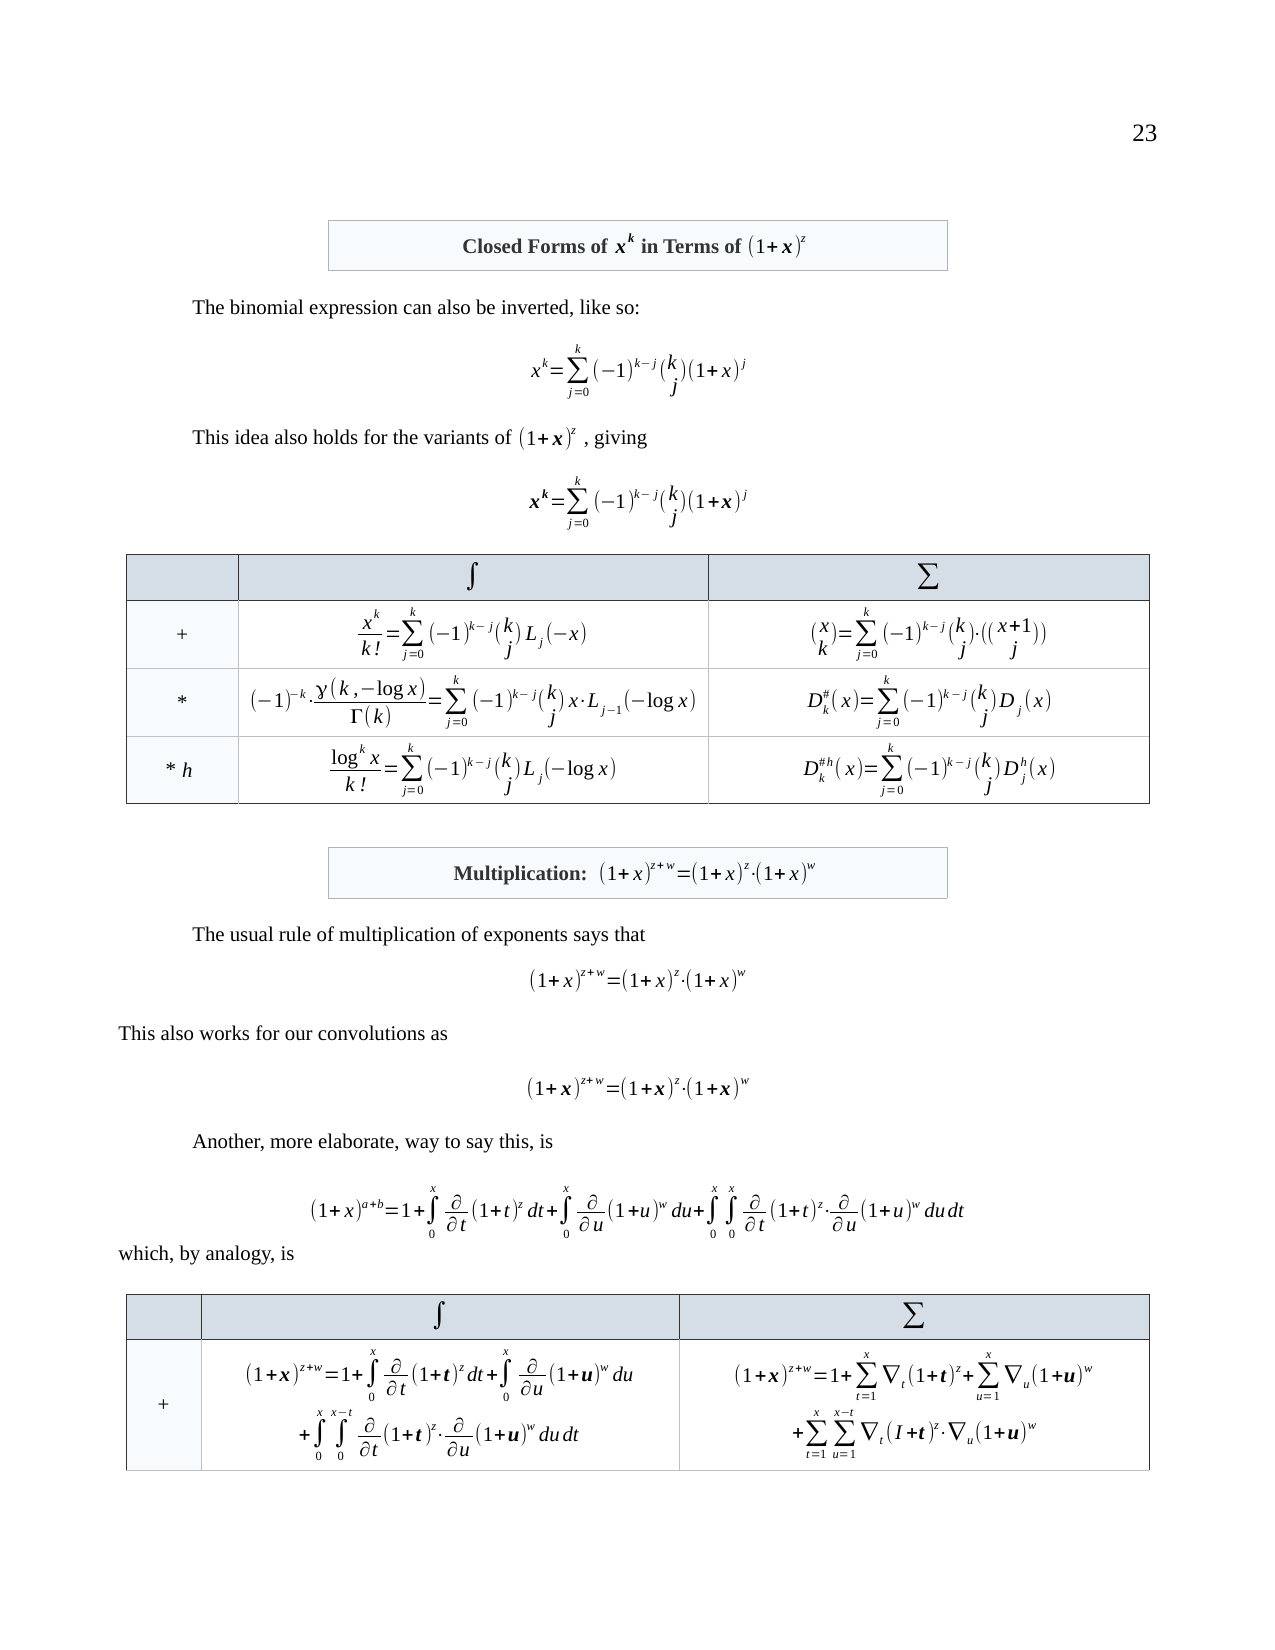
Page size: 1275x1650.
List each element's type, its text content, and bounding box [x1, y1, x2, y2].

table_cell + [127, 601, 238, 668]
text This also works for our convolutions as [118, 1021, 1157, 1045]
table_cell [202, 1340, 679, 1470]
table_cell [709, 737, 1149, 803]
table_cell * [127, 737, 238, 803]
text which, by analogy, is [118, 1241, 1157, 1265]
table_header [239, 555, 708, 600]
text Multiplication: [329, 848, 947, 898]
table_header [680, 1295, 1149, 1339]
table_cell [680, 1340, 1149, 1470]
text Closed Forms ofin Terms of [329, 221, 947, 270]
table_cell + [127, 1340, 201, 1470]
table_cell [239, 669, 708, 736]
table_header [127, 555, 238, 600]
text Another, more elaborate, way to say this, is [118, 1129, 1157, 1153]
text The binomial expression can also be inverted, like so: [118, 295, 1157, 319]
text This idea also holds for the variants of, giving [118, 423, 1157, 450]
text The usual rule of multiplication of exponents says that [118, 922, 1157, 946]
table_cell [709, 601, 1149, 668]
table_cell [239, 737, 708, 803]
table_cell [709, 669, 1149, 736]
table_cell * [127, 669, 238, 736]
table_header [202, 1295, 679, 1339]
table_header [127, 1295, 201, 1339]
table_header [709, 555, 1149, 600]
table_cell [239, 601, 708, 668]
